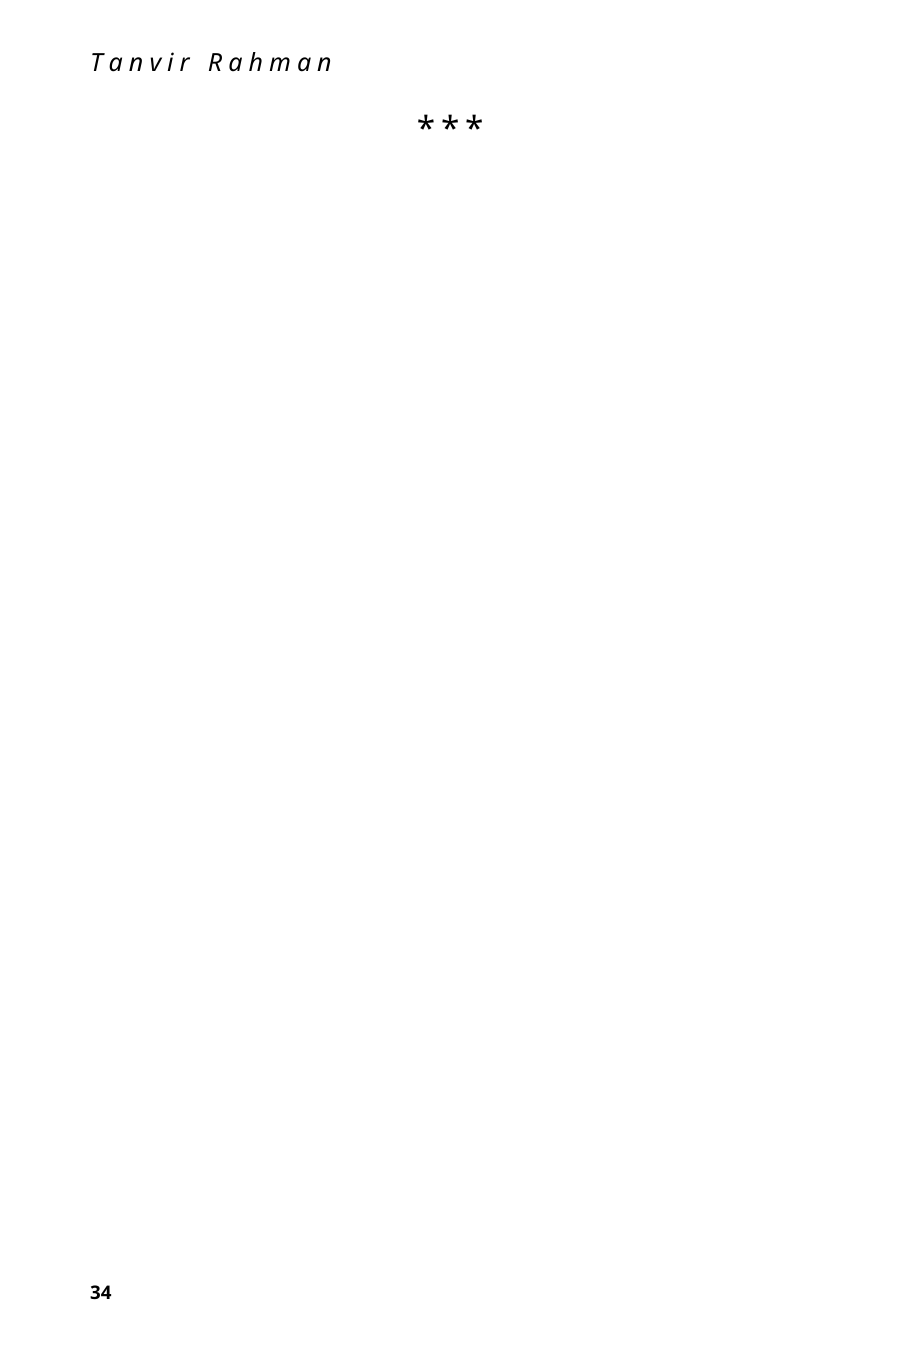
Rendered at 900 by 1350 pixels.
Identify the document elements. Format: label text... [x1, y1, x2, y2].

text *** [90, 105, 810, 150]
